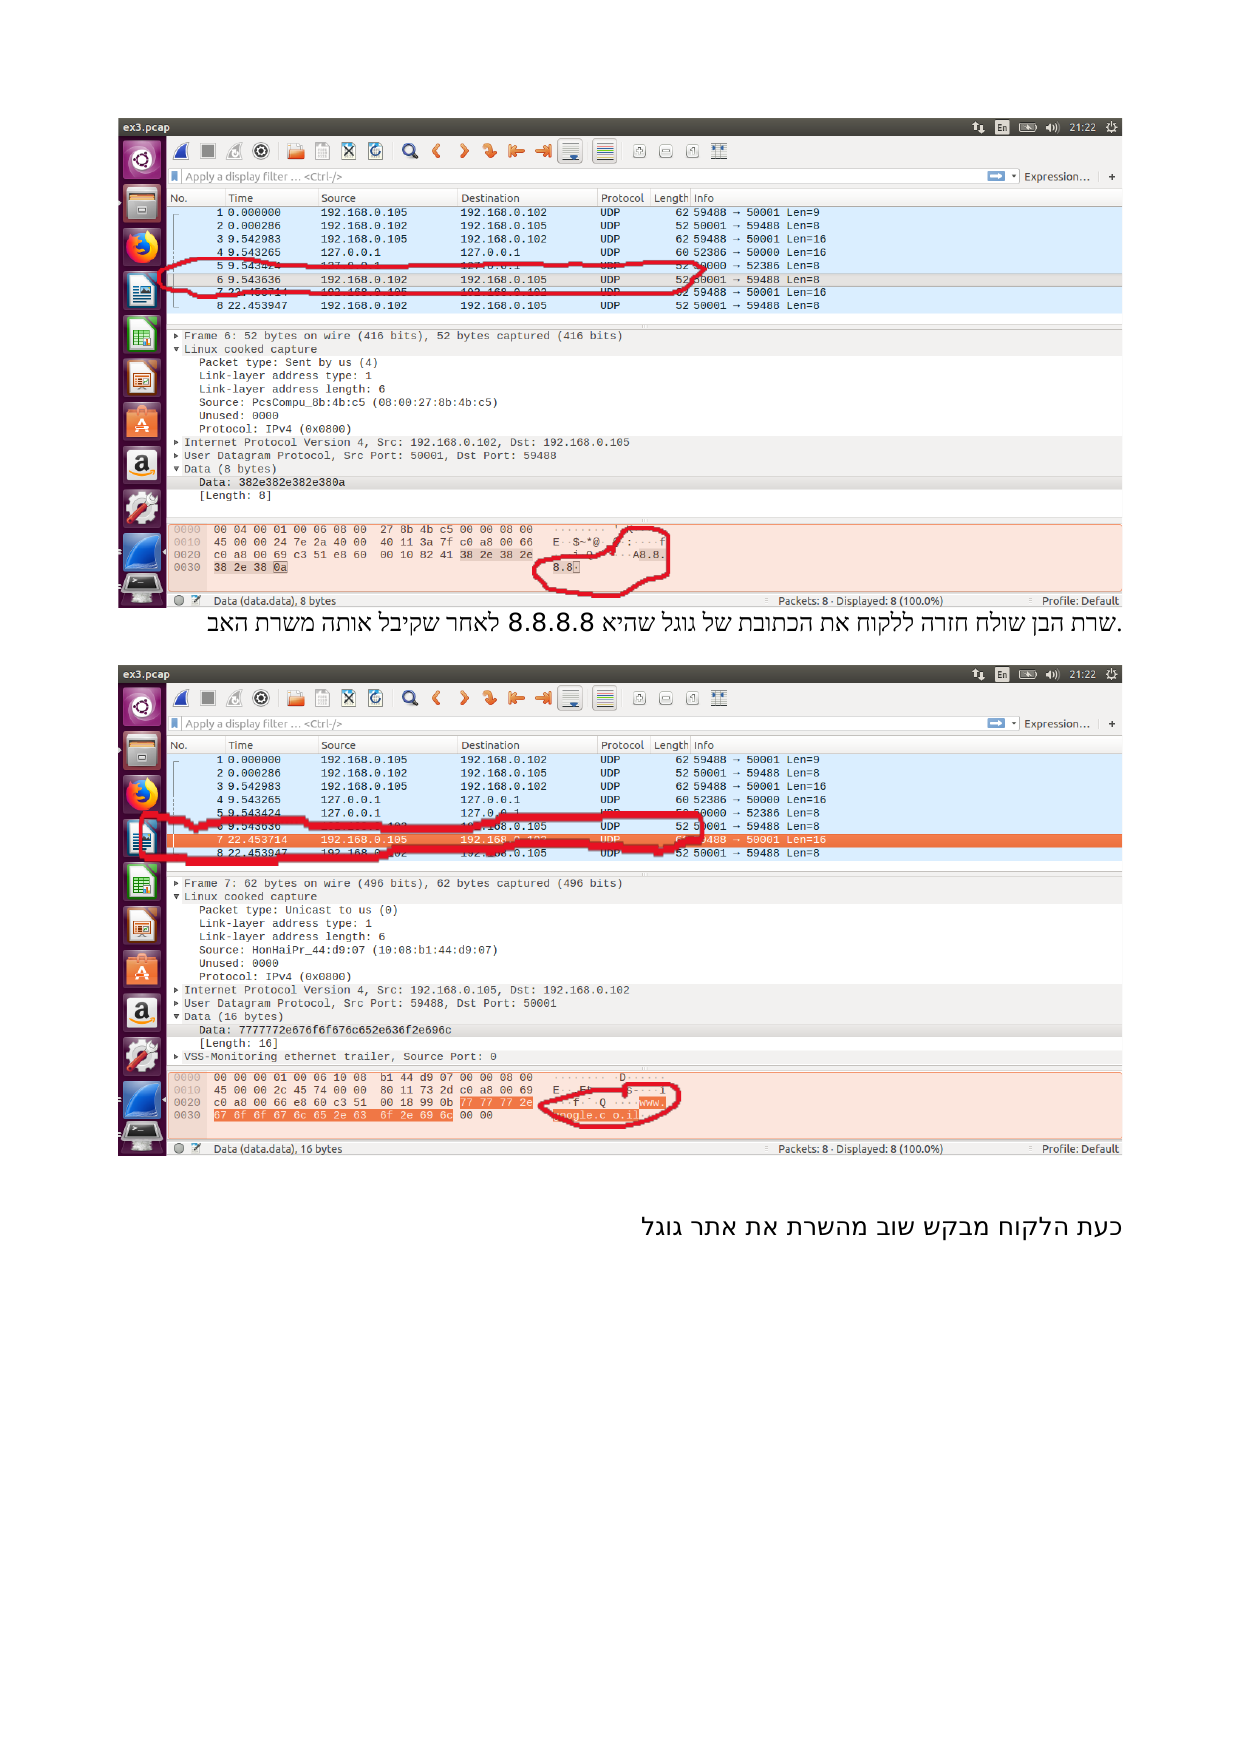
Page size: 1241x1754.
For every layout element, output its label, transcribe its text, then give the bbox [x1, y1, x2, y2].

text כעת הלקוח מבקש שוב מהשרת את אתר גוגל [118, 1213, 1122, 1242]
text שרת הבן שולח חזרה ללקוח את הכתובת של גוגל שהיא 8.8.8.8 לאחר שקיבל אותה משרת האב. [118, 608, 1122, 637]
